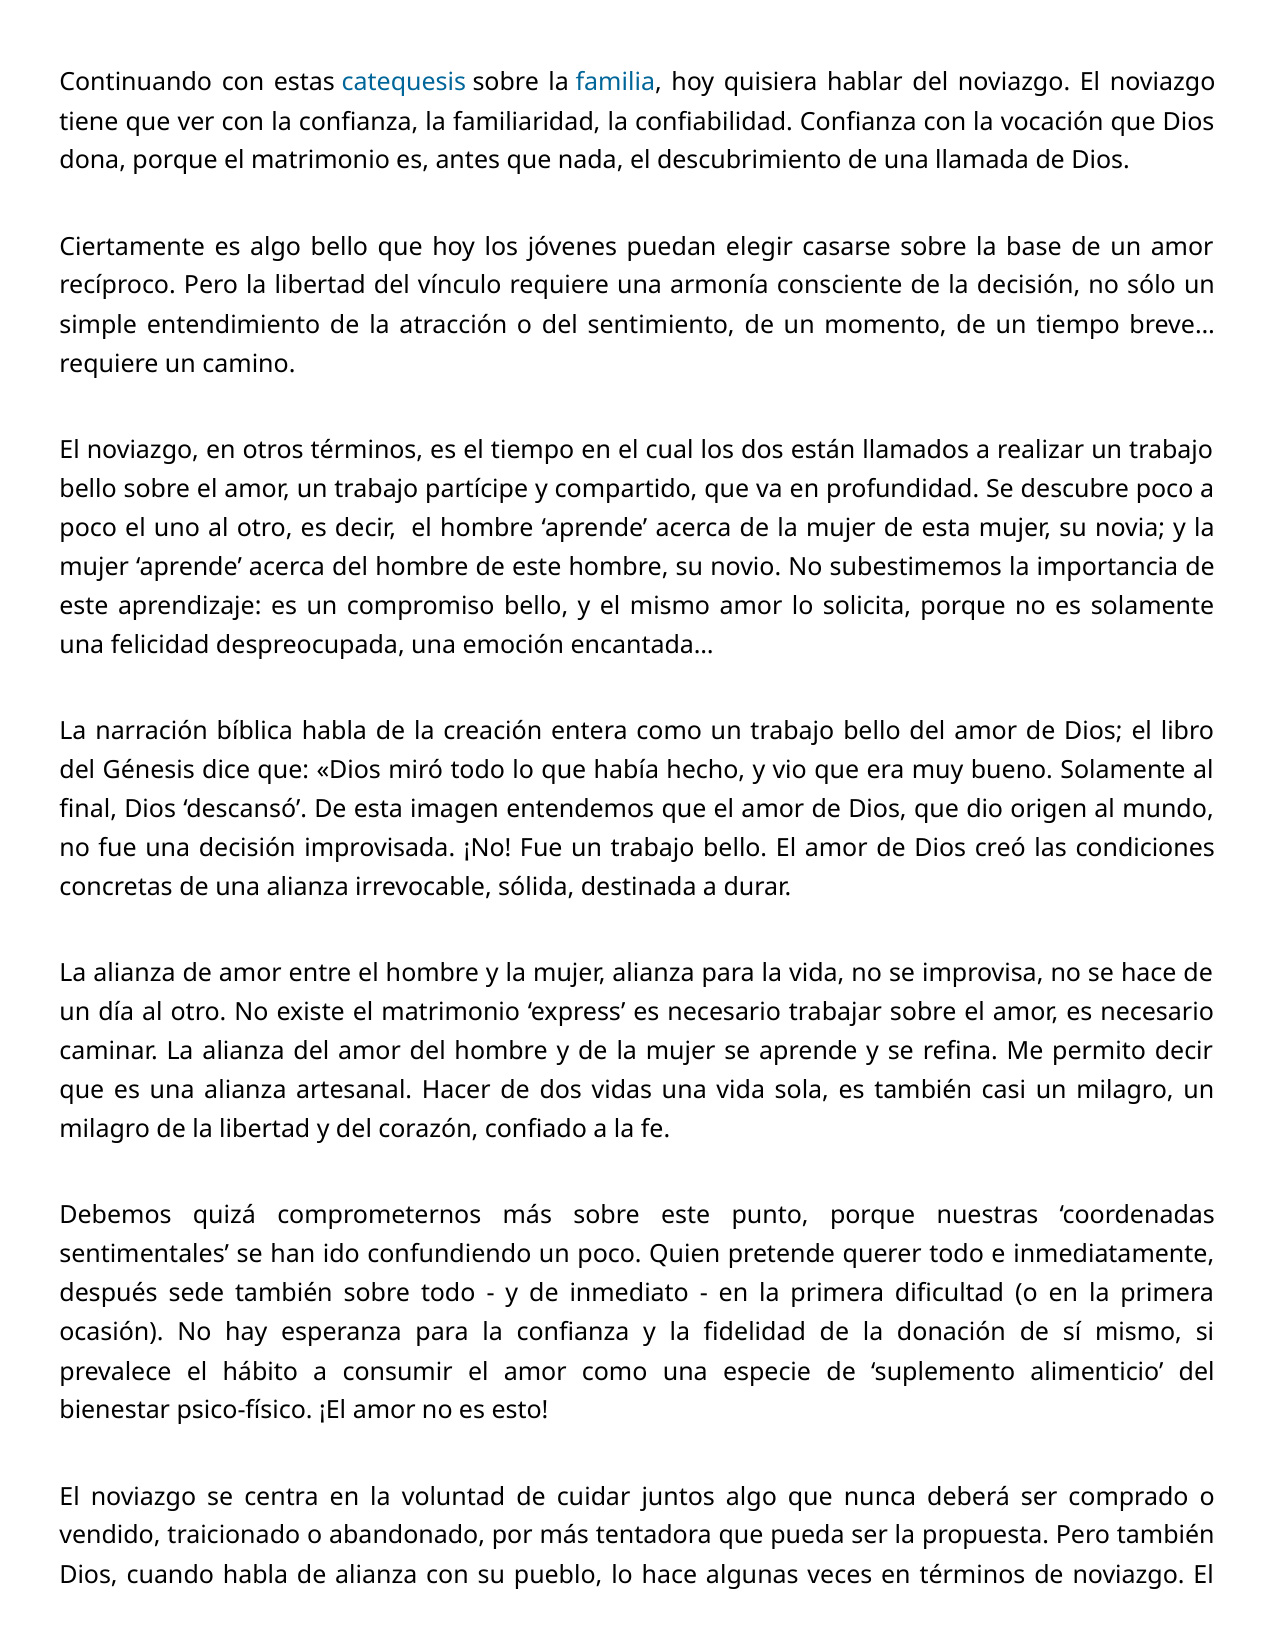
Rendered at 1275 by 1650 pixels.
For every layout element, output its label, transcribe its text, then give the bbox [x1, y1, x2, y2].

text Ciertamente es algo bello que hoy los jóvenes puedan elegir casarse sobre la base de un amor recíproco. Pero la libertad del vínculo requiere una armonía consciente de la decisión, no sólo un simple entendimiento de la atracción o del sentimiento, de un momento, de un tiempo breve… requiere un camino. [59, 223, 1216, 379]
text El noviazgo se centra en la voluntad de cuidar juntos algo que nunca deberá ser comprado o vendido, traicionado o abandonado, por más tentadora que pueda ser la propuesta. Pero también Dios, cuando habla de alianza con su pueblo, lo hace algunas veces en términos de noviazgo. El [59, 1473, 1216, 1590]
text El noviazgo, en otros términos, es el tiempo en el cual los dos están llamados a realizar un trabajo bello sobre el amor, un trabajo partícipe y compartido, que va en profundidad. Se descubre poco a poco el uno al otro, es decir, el hombre ‘aprende’ acerca de la mujer de esta mujer, su novia; y la mujer ‘aprende’ acerca del hombre de este hombre, su novio. No subestimemos la importancia de este aprendizaje: es un compromiso bello, y el mismo amor lo solicita, porque no es solamente una felicidad despreocupada, una emoción encantada… [59, 426, 1216, 661]
text La narración bíblica habla de la creación entera como un trabajo bello del amor de Dios; el libro del Génesis dice que: «Dios miró todo lo que había hecho, y vio que era muy bueno. Solamente al final, Dios ‘descansó’. De esta imagen entendemos que el amor de Dios, que dio origen al mundo, no fue una decisión improvisada. ¡No! Fue un trabajo bello. El amor de Dios creó las condiciones concretas de una alianza irrevocable, sólida, destinada a durar. [59, 707, 1216, 903]
text Continuando con estas catequesis sobre la familia, hoy quisiera hablar del noviazgo. El noviazgo tiene que ver con la confianza, la familiaridad, la confiabilidad. Confianza con la vocación que Dios dona, porque el matrimonio es, antes que nada, el descubrimiento de una llamada de Dios. [59, 59, 1216, 176]
text Debemos quizá comprometernos más sobre este punto, porque nuestras ‘coordenadas sentimentales’ se han ido confundiendo un poco. Quien pretende querer todo e inmediatamente, después sede también sobre todo - y de inmediato - en la primera dificultad (o en la primera ocasión). No hay esperanza para la confianza y la fidelidad de la donación de sí mismo, si prevalece el hábito a consumir el amor como una especie de ‘suplemento alimenticio’ del bienestar psico-físico. ¡El amor no es esto! [59, 1192, 1216, 1426]
text La alianza de amor entre el hombre y la mujer, alianza para la vida, no se improvisa, no se hace de un día al otro. No existe el matrimonio ‘express’ es necesario trabajar sobre el amor, es necesario caminar. La alianza del amor del hombre y de la mujer se aprende y se refina. Me permito decir que es una alianza artesanal. Hacer de dos vidas una vida sola, es también casi un milagro, un milagro de la libertad y del corazón, confiado a la fe. [59, 950, 1216, 1145]
